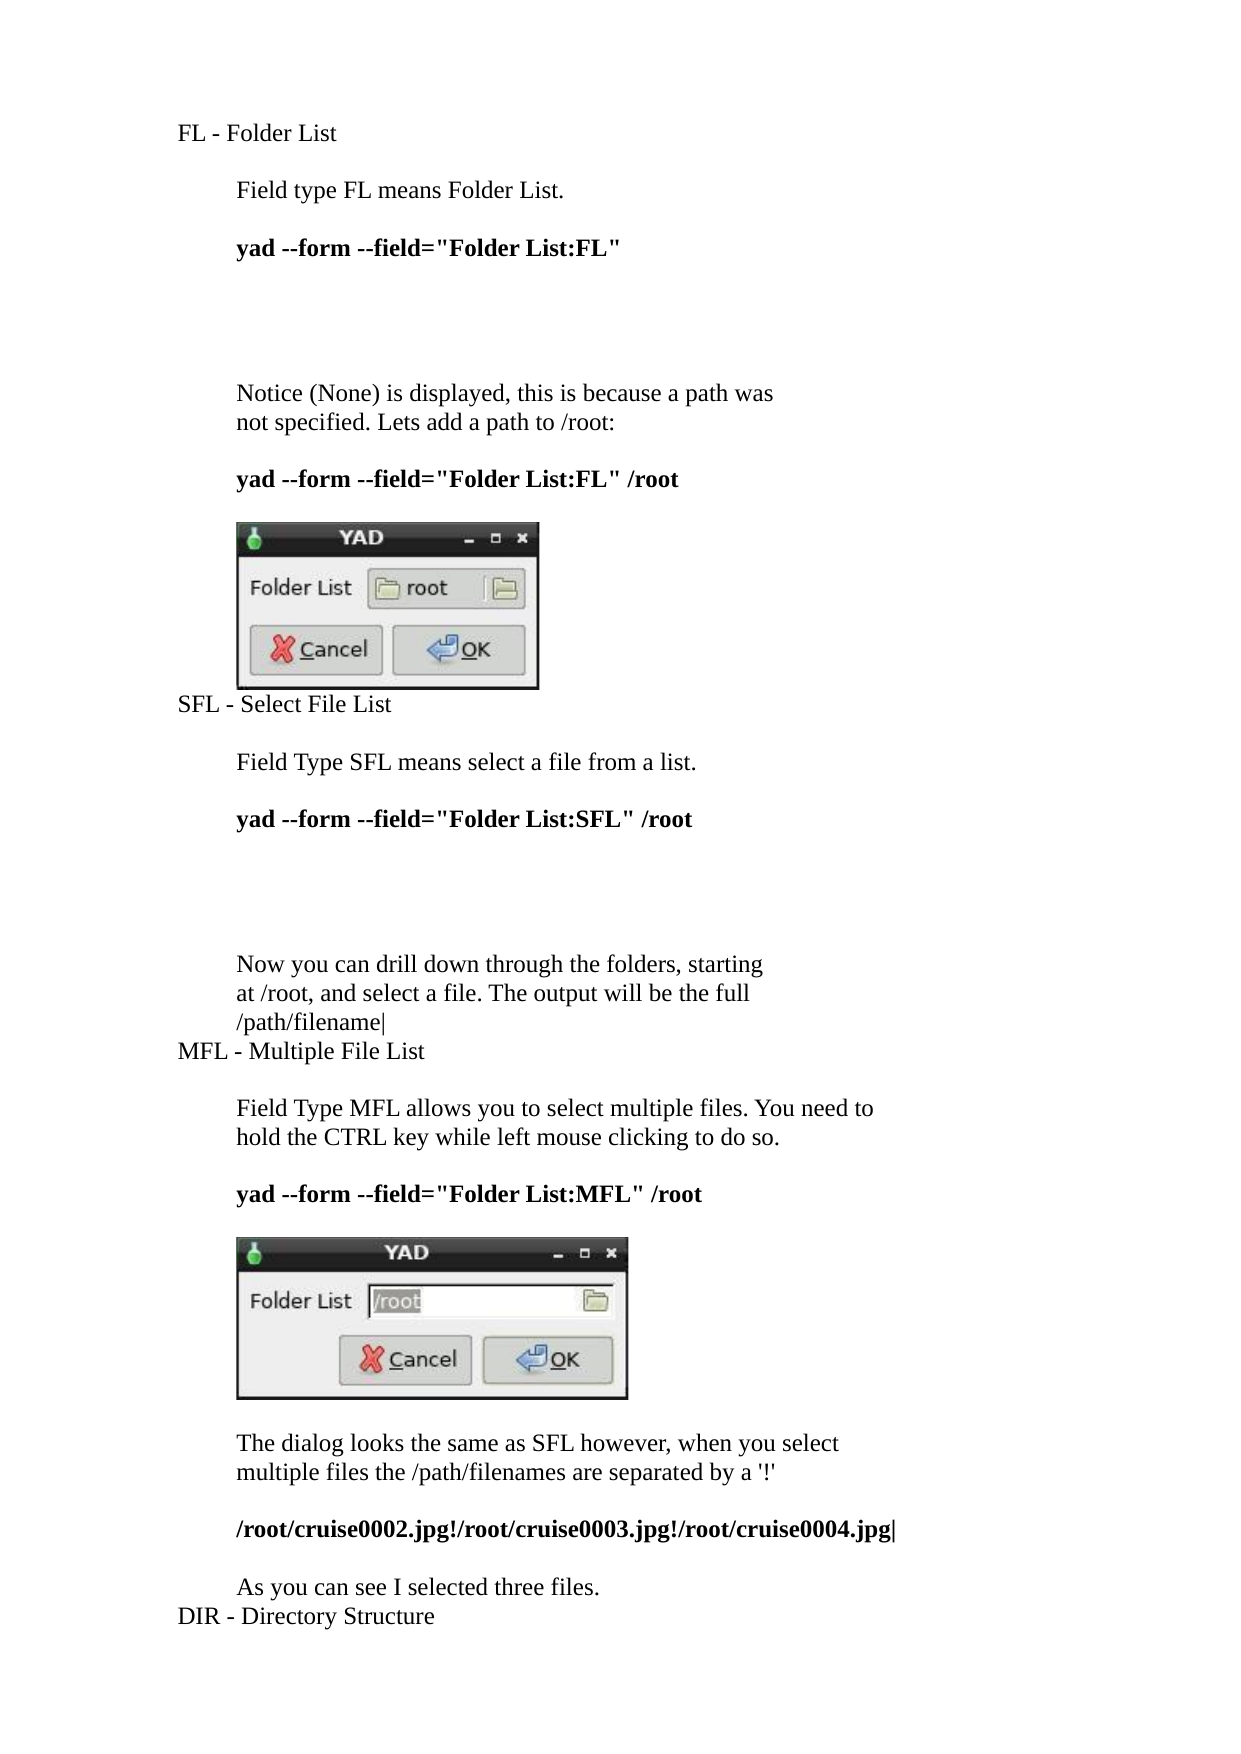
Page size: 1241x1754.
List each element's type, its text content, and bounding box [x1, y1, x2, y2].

subtitle DIR - Directory Structure [177, 1601, 1122, 1629]
subtitle SFL - Select File List [177, 689, 1122, 718]
list Field Type MFL allows you to select multiple files. You need to hold the CTRL key while left mouse clicking to do so. yad --form --field="Folder List:MFL" /root The dialog looks the same as SFL however, when you select multiple files the /path/filenames are separated by a '!' /root/cruise0002.jpg!/root/cruise0003.jpg!/root/cruise0004.jpg| As you can see I selected three files. [236, 1064, 1122, 1601]
list Field type FL means Folder List. yad --form --field="Folder List:FL" Notice (None) is displayed, this is because a path was not specified. Lets add a path to /root: yad --form --field="Folder List:FL" /root [236, 147, 1122, 689]
picture [236, 1237, 629, 1400]
subtitle MFL - Multiple File List [177, 1036, 1122, 1064]
picture [236, 522, 540, 690]
list Field Type SFL means select a file from a list. yad --form --field="Folder List:SFL" /root Now you can drill down through the folders, starting at /root, and select a file. The output will be the full /path/filename| [236, 718, 1122, 1036]
subtitle FL - Folder List [177, 118, 1122, 147]
